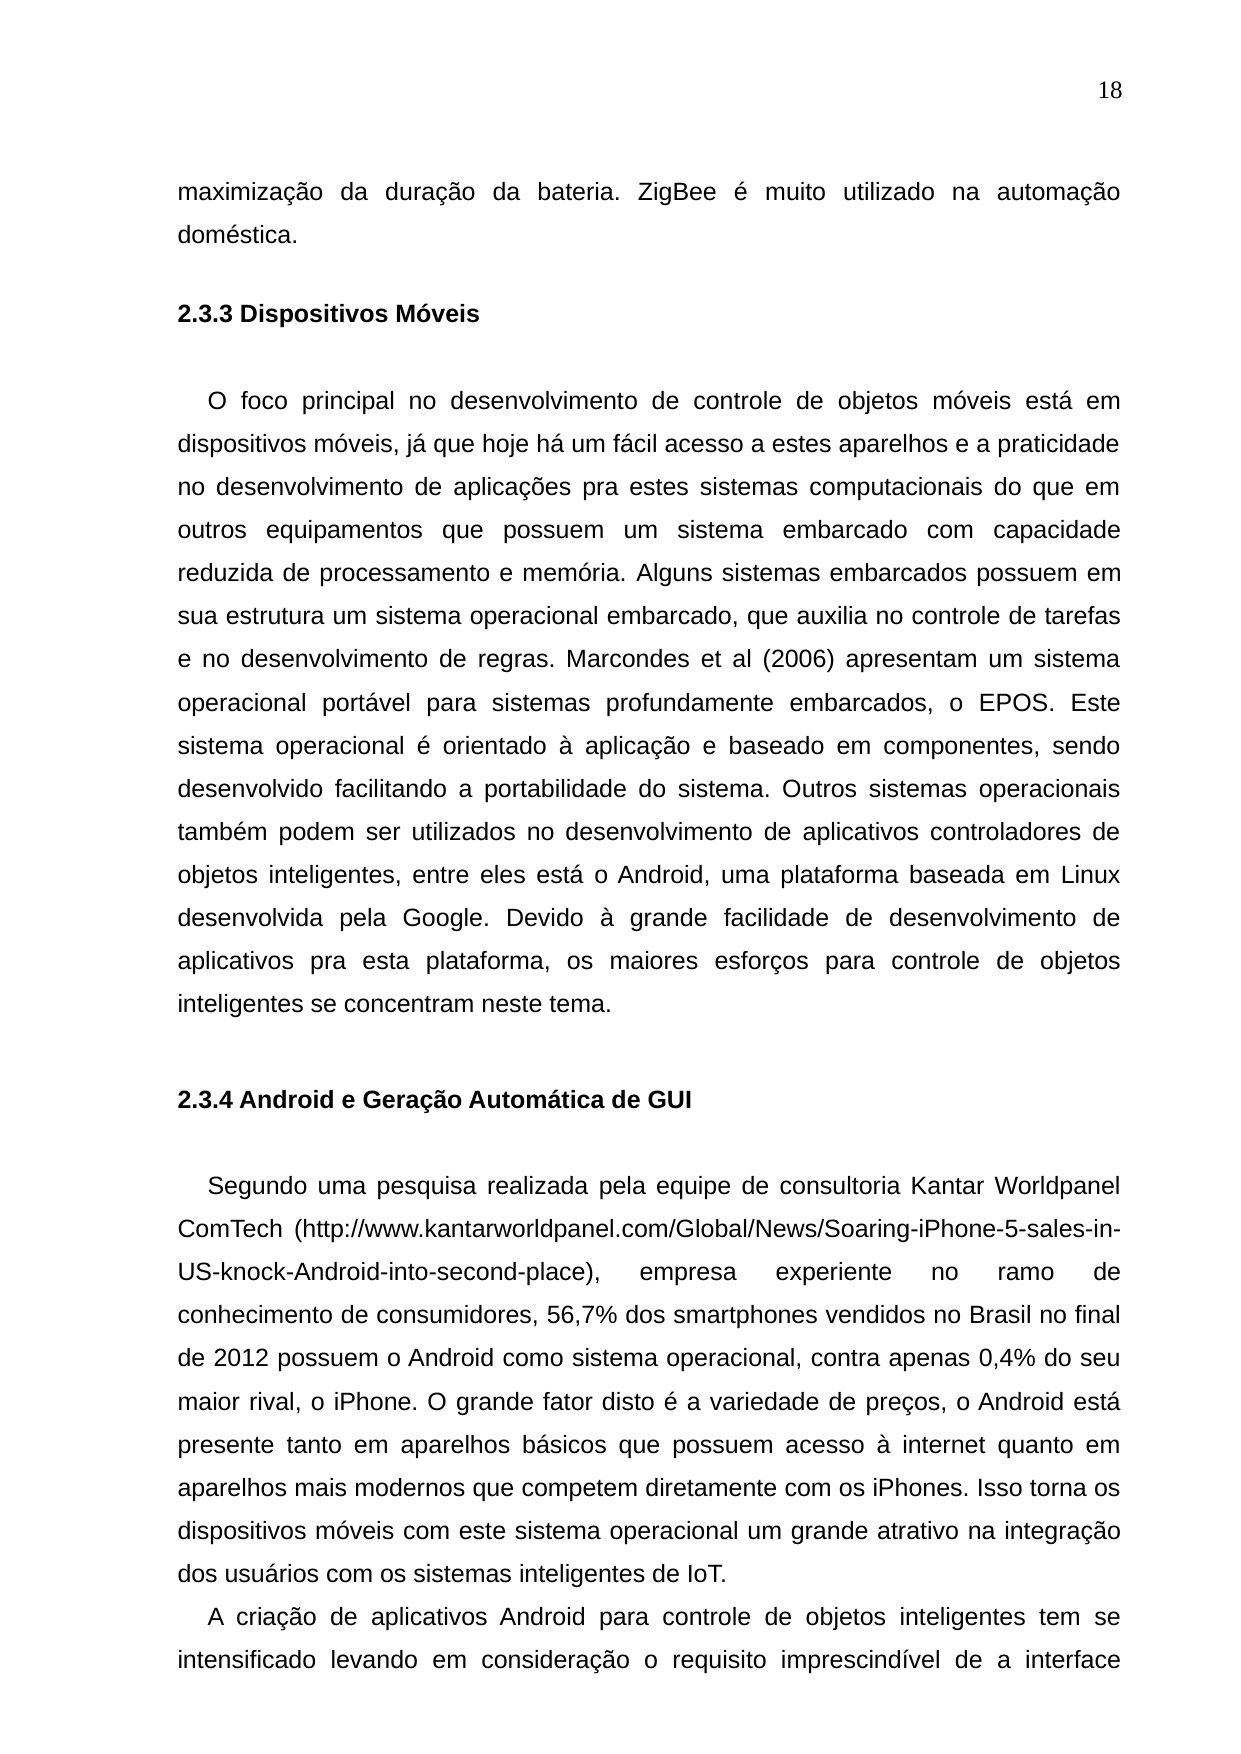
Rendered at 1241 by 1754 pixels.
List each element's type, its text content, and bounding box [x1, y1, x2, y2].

text 2.3.3 Dispositivos Móveis [177, 299, 1122, 328]
text Segundo uma pesquisa realizada pela equipe de consultoria Kantar Worldpanel ComTech (http://www.kantarworldpanel.com/Global/News/Soaring-iPhone-5-sales-in-US-knock-Android-into-second-place), empresa experiente no ramo de conhecimento de consumidores, 56,7% dos smartphones vendidos no Brasil no final de 2012 possuem o Android como sistema operacional, contra apenas 0,4% do seu maior rival, o iPhone. O grande fator disto é a variedade de preços, o Android está presente tanto em aparelhos básicos que possuem acesso à internet quanto em aparelhos mais modernos que competem diretamente com os iPhones. Isso torna os dispositivos móveis com este sistema operacional um grande atrativo na integração dos usuários com os sistemas inteligentes de IoT. [177, 1171, 1122, 1588]
text maximização da duração da bateria. ZigBee é muito utilizado na automação doméstica. [177, 177, 1122, 249]
text O foco principal no desenvolvimento de controle de objetos móveis está em dispositivos móveis, já que hoje há um fácil acesso a estes aparelhos e a praticidade no desenvolvimento de aplicações pra estes sistemas computacionais do que em outros equipamentos que possuem um sistema embarcado com capacidade reduzida de processamento e memória. Alguns sistemas embarcados possuem em sua estrutura um sistema operacional embarcado, que auxilia no controle de tarefas e no desenvolvimento de regras. Marcondes et al (2006) apresentam um sistema operacional portável para sistemas profundamente embarcados, o EPOS. Este sistema operacional é orientado à aplicação e baseado em componentes, sendo desenvolvido facilitando a portabilidade do sistema. Outros sistemas operacionais também podem ser utilizados no desenvolvimento de aplicativos controladores de objetos inteligentes, entre eles está o Android, uma plataforma baseada em Linux desenvolvida pela Google. Devido à grande facilidade de desenvolvimento de aplicativos pra esta plataforma, os maiores esforços para controle de objetos inteligentes se concentram neste tema. [177, 386, 1122, 1018]
text A criação de aplicativos Android para controle de objetos inteligentes tem se intensificado levando em consideração o requisito imprescindível de a interface [177, 1602, 1122, 1674]
list 2.3.4 Android e Geração Automática de GUI [176, 1084, 1122, 1113]
